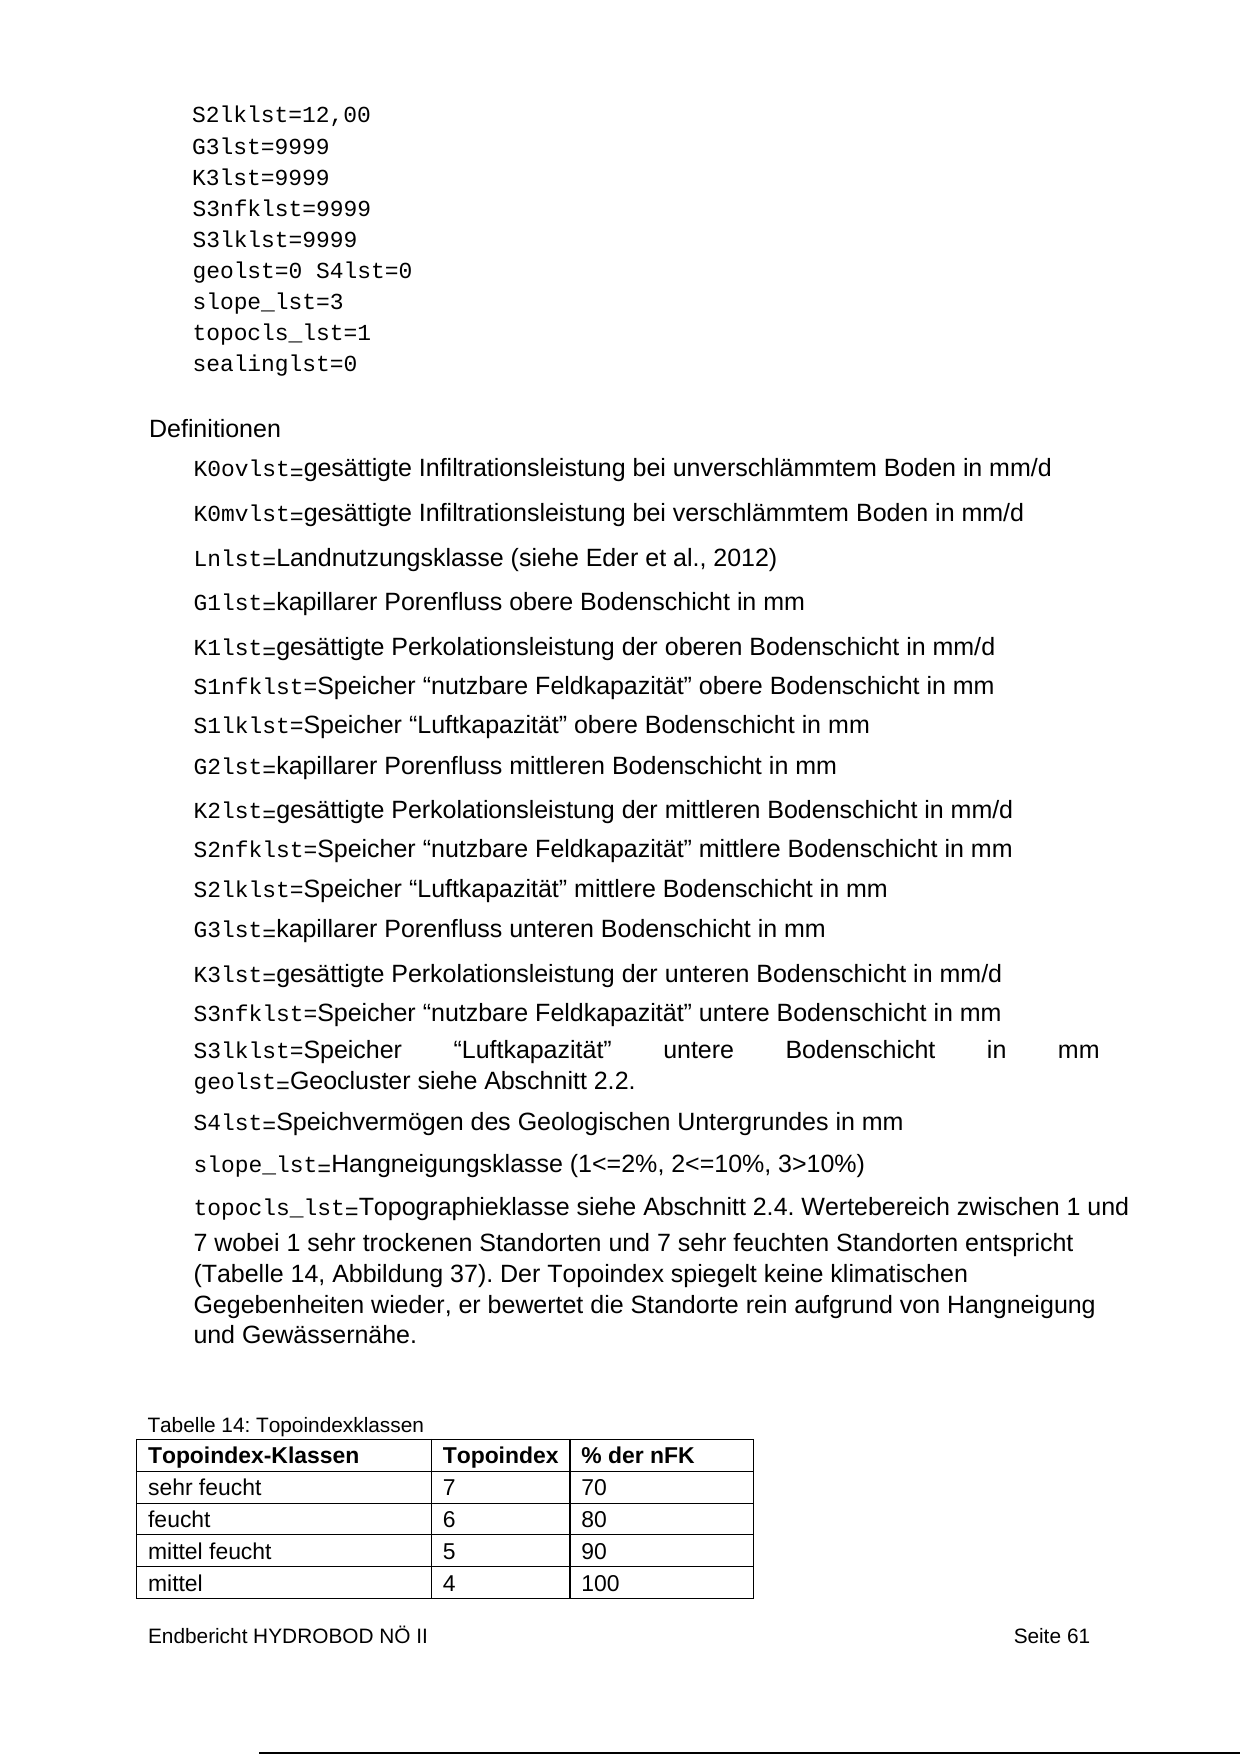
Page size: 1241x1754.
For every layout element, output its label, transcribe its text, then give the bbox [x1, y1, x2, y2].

table_cell sehr feucht [137, 1472, 431, 1502]
table_header Topoindex-Klassen [137, 1440, 431, 1471]
table_cell 6 [432, 1504, 569, 1534]
text Definitionen [149, 414, 1123, 443]
text G2lst=kapillarer Porenfluss mittleren Bodenschicht in mm [193, 744, 1123, 785]
table_cell 7 [432, 1472, 569, 1502]
text Lnlst=Landnutzungsklasse (siehe Eder et al., 2012) [193, 536, 1123, 577]
text S2lklst=Speicher “Luftkapazität” mittlere Bodenschicht in mm [193, 874, 1123, 904]
text S2nfklst=Speicher “nutzbare Feldkapazität” mittlere Bodenschicht in mm [193, 834, 1123, 865]
table_cell mittel [137, 1567, 431, 1598]
text S1nfklst=Speicher “nutzbare Feldkapazität” obere Bodenschicht in mm [193, 671, 1123, 701]
table_cell mittel feucht [137, 1535, 431, 1566]
text S1lklst=Speicher “Luftkapazität” obere Bodenschicht in mm [193, 711, 1123, 741]
table_cell 4 [432, 1567, 569, 1598]
table_cell 100 [571, 1567, 753, 1598]
text S4lst=Speichvermögen des Geologischen Untergrundes in mm slope_lst=Hangneigungsklasse (1<=2%, 2<=10%, 3>10%) topocls_lst=Topographieklasse siehe Abschnitt 2.4. Wertebereich zwischen 1 und 7 wobei 1 sehr trockenen Standorten und 7 sehr feuchten Standorten entspricht (Tabelle 14, Abbildung 37). Der Topoindex spiegelt keine klimatischen Gegebenheiten wieder, er bewertet die Standorte rein aufgrund von Hangneigung und Gewässernähe. [193, 1101, 1137, 1349]
text K1lst=gesättigte Perkolationsleistung der oberen Bodenschicht in mm/d [193, 626, 1123, 666]
text S3nfklst=Speicher “nutzbare Feldkapazität” untere Bodenschicht in mm [193, 997, 1123, 1028]
text G3lst=kapillarer Porenfluss unteren Bodenschicht in mm [193, 908, 1123, 948]
text K0ovlst=gesättigte Infiltrationsleistung bei unverschlämmtem Boden in mm/d [193, 447, 1123, 487]
table_cell 70 [571, 1472, 753, 1502]
table_cell 80 [571, 1504, 753, 1534]
text S3nfklst=9999 S3lklst=9999 geolst=0 S4lst=0 slope_lst=3 topocls_lst=1 sealinglst=0 [192, 198, 412, 378]
table_cell feucht [137, 1504, 431, 1534]
table_cell 90 [571, 1535, 753, 1566]
text K0mvlst=gesättigte Infiltrationsleistung bei verschlämmtem Boden in mm/d [193, 492, 1123, 532]
text Tabelle 14: Topoindexklassen [147, 1413, 1123, 1437]
text G1lst=kapillarer Porenfluss obere Bodenschicht in mm [193, 581, 1123, 621]
text S3lklst=Speicher “Luftkapazität” untere Bodenschicht in mm geolst=Geocluster siehe Abschnitt 2.2. [193, 1037, 1101, 1100]
text G3lst=9999 [192, 135, 1124, 161]
table_header % der nFK [571, 1440, 753, 1471]
text K3lst=gesättigte Perkolationsleistung der unteren Bodenschicht in mm/d [193, 953, 1123, 993]
text K2lst=gesättigte Perkolationsleistung der mittleren Bodenschicht in mm/d [193, 789, 1123, 829]
text S2lklst=12,00 [192, 104, 1124, 130]
text K3lst=9999 [192, 166, 1124, 192]
table_header Topoindex [432, 1440, 569, 1471]
table_cell 5 [432, 1535, 569, 1566]
